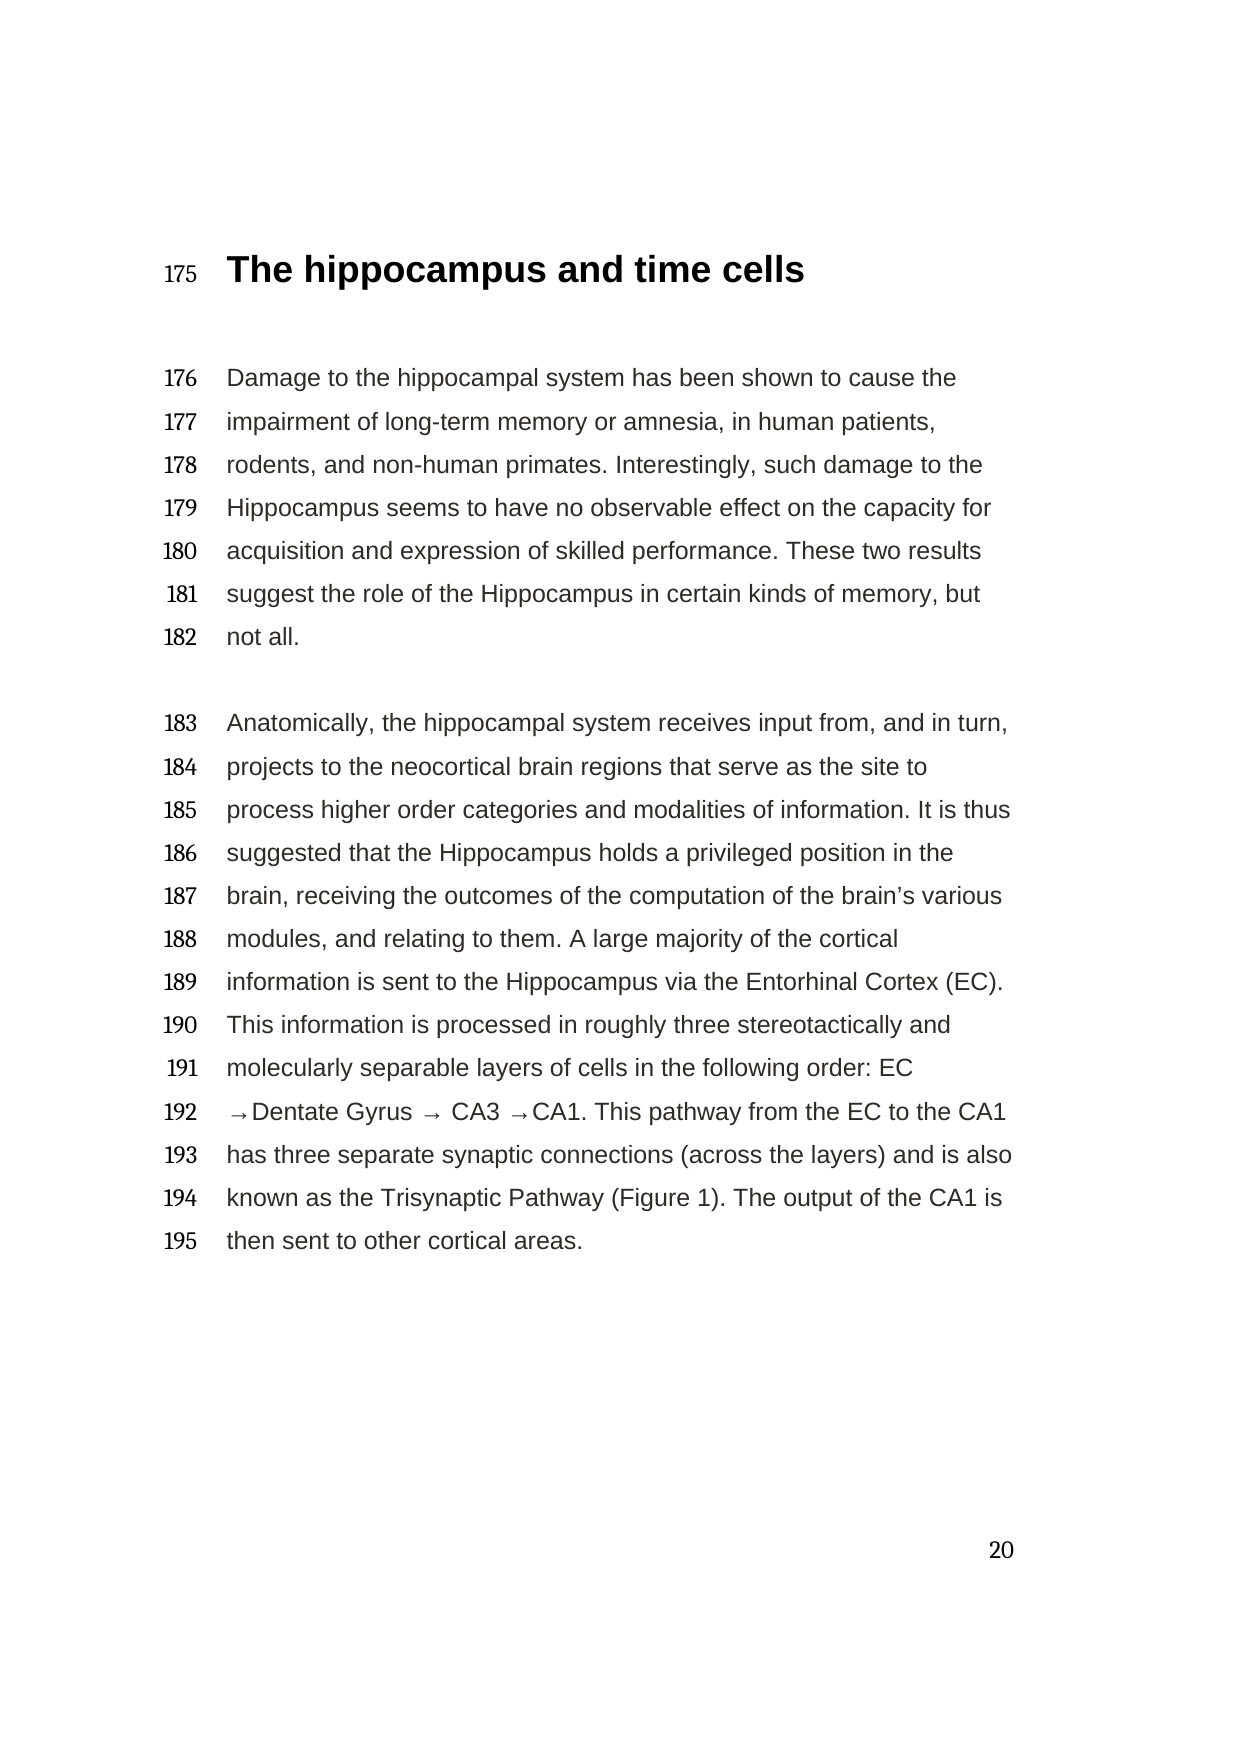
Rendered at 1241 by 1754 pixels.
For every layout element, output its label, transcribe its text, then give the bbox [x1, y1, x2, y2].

text Anatomically, the hippocampal system receives input from, and in turn, projects to the neocortical brain regions that serve as the site to process higher order categories and modalities of information. It is thus suggested that the Hippocampus holds a privileged position in the brain, receiving the outcomes of the computation of the brain’s various modules, and relating to them. A large majority of the cortical information is sent to the Hippocampus via the Entorhinal Cortex (EC). This information is processed in roughly three stereotactically and molecularly separable layers of cells in the following order: EC →Dentate Gyrus → CA3 →CA1. This pathway from the EC to the CA1 has three separate synaptic connections (across the layers) and is also known as the Trisynaptic Pathway (Figure 1). The output of the CA1 is then sent to other cortical areas. [226, 708, 1014, 1254]
subtitle The hippocampus and time cells [226, 247, 1014, 290]
text Damage to the hippocampal system has been shown to cause the impairment of long-term memory or amnesia, in human patients, rodents, and non-human primates. Interestingly, such damage to the Hippocampus seems to have no observable effect on the capacity for acquisition and expression of skilled performance. These two results suggest the role of the Hippocampus in certain kinds of memory, but not all. [226, 363, 1014, 651]
